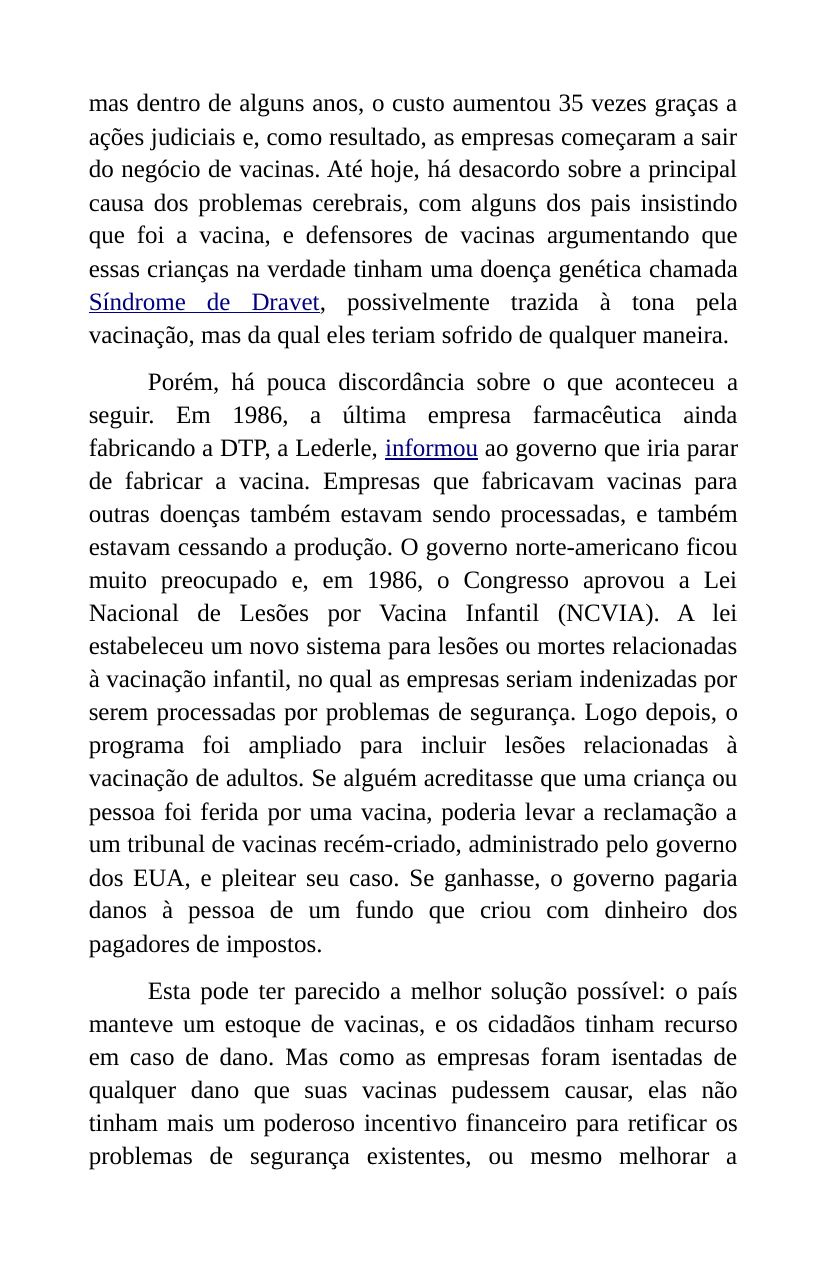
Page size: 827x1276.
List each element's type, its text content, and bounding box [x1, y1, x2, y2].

text Porém, há pouca discordância sobre o que aconteceu a seguir. Em 1986, a última empresa farmacêutica ainda fabricando a DTP, a Lederle, informou ao governo que iria parar de fabricar a vacina. Empresas que fabricavam vacinas para outras doenças também estavam sendo processadas, e também estavam cessando a produção. O governo norte-americano ficou muito preocupado e, em 1986, o Congresso aprovou a Lei Nacional de Lesões por Vacina Infantil (NCVIA). A lei estabeleceu um novo sistema para lesões ou mortes relacionadas à vacinação infantil, no qual as empresas seriam indenizadas por serem processadas por problemas de segurança. Logo depois, o programa foi ampliado para incluir lesões relacionadas à vacinação de adultos. Se alguém acreditasse que uma criança ou pessoa foi ferida por uma vacina, poderia levar a reclamação a um tribunal de vacinas recém-criado, administrado pelo governo dos EUA, e pleitear seu caso. Se ganhasse, o governo pagaria danos à pessoa de um fundo que criou com dinheiro dos pagadores de impostos. [88, 367, 738, 957]
text mas dentro de alguns anos, o custo aumentou 35 vezes graças a ações judiciais e, como resultado, as empresas começaram a sair do negócio de vacinas. Até hoje, há desacordo sobre a principal causa dos problemas cerebrais, com alguns dos pais insistindo que foi a vacina, e defensores de vacinas argumentando que essas crianças na verdade tinham uma doença genética chamada Síndrome de Dravet, possivelmente trazida à tona pela vacinação, mas da qual eles teriam sofrido de qualquer maneira. [88, 88, 738, 348]
text Esta pode ter parecido a melhor solução possível: o país manteve um estoque de vacinas, e os cidadãos tinham recurso em caso de dano. Mas como as empresas foram isentadas de qualquer dano que suas vacinas pudessem causar, elas não tinham mais um poderoso incentivo financeiro para retificar os problemas de segurança existentes, ou mesmo melhorar a [88, 976, 738, 1170]
